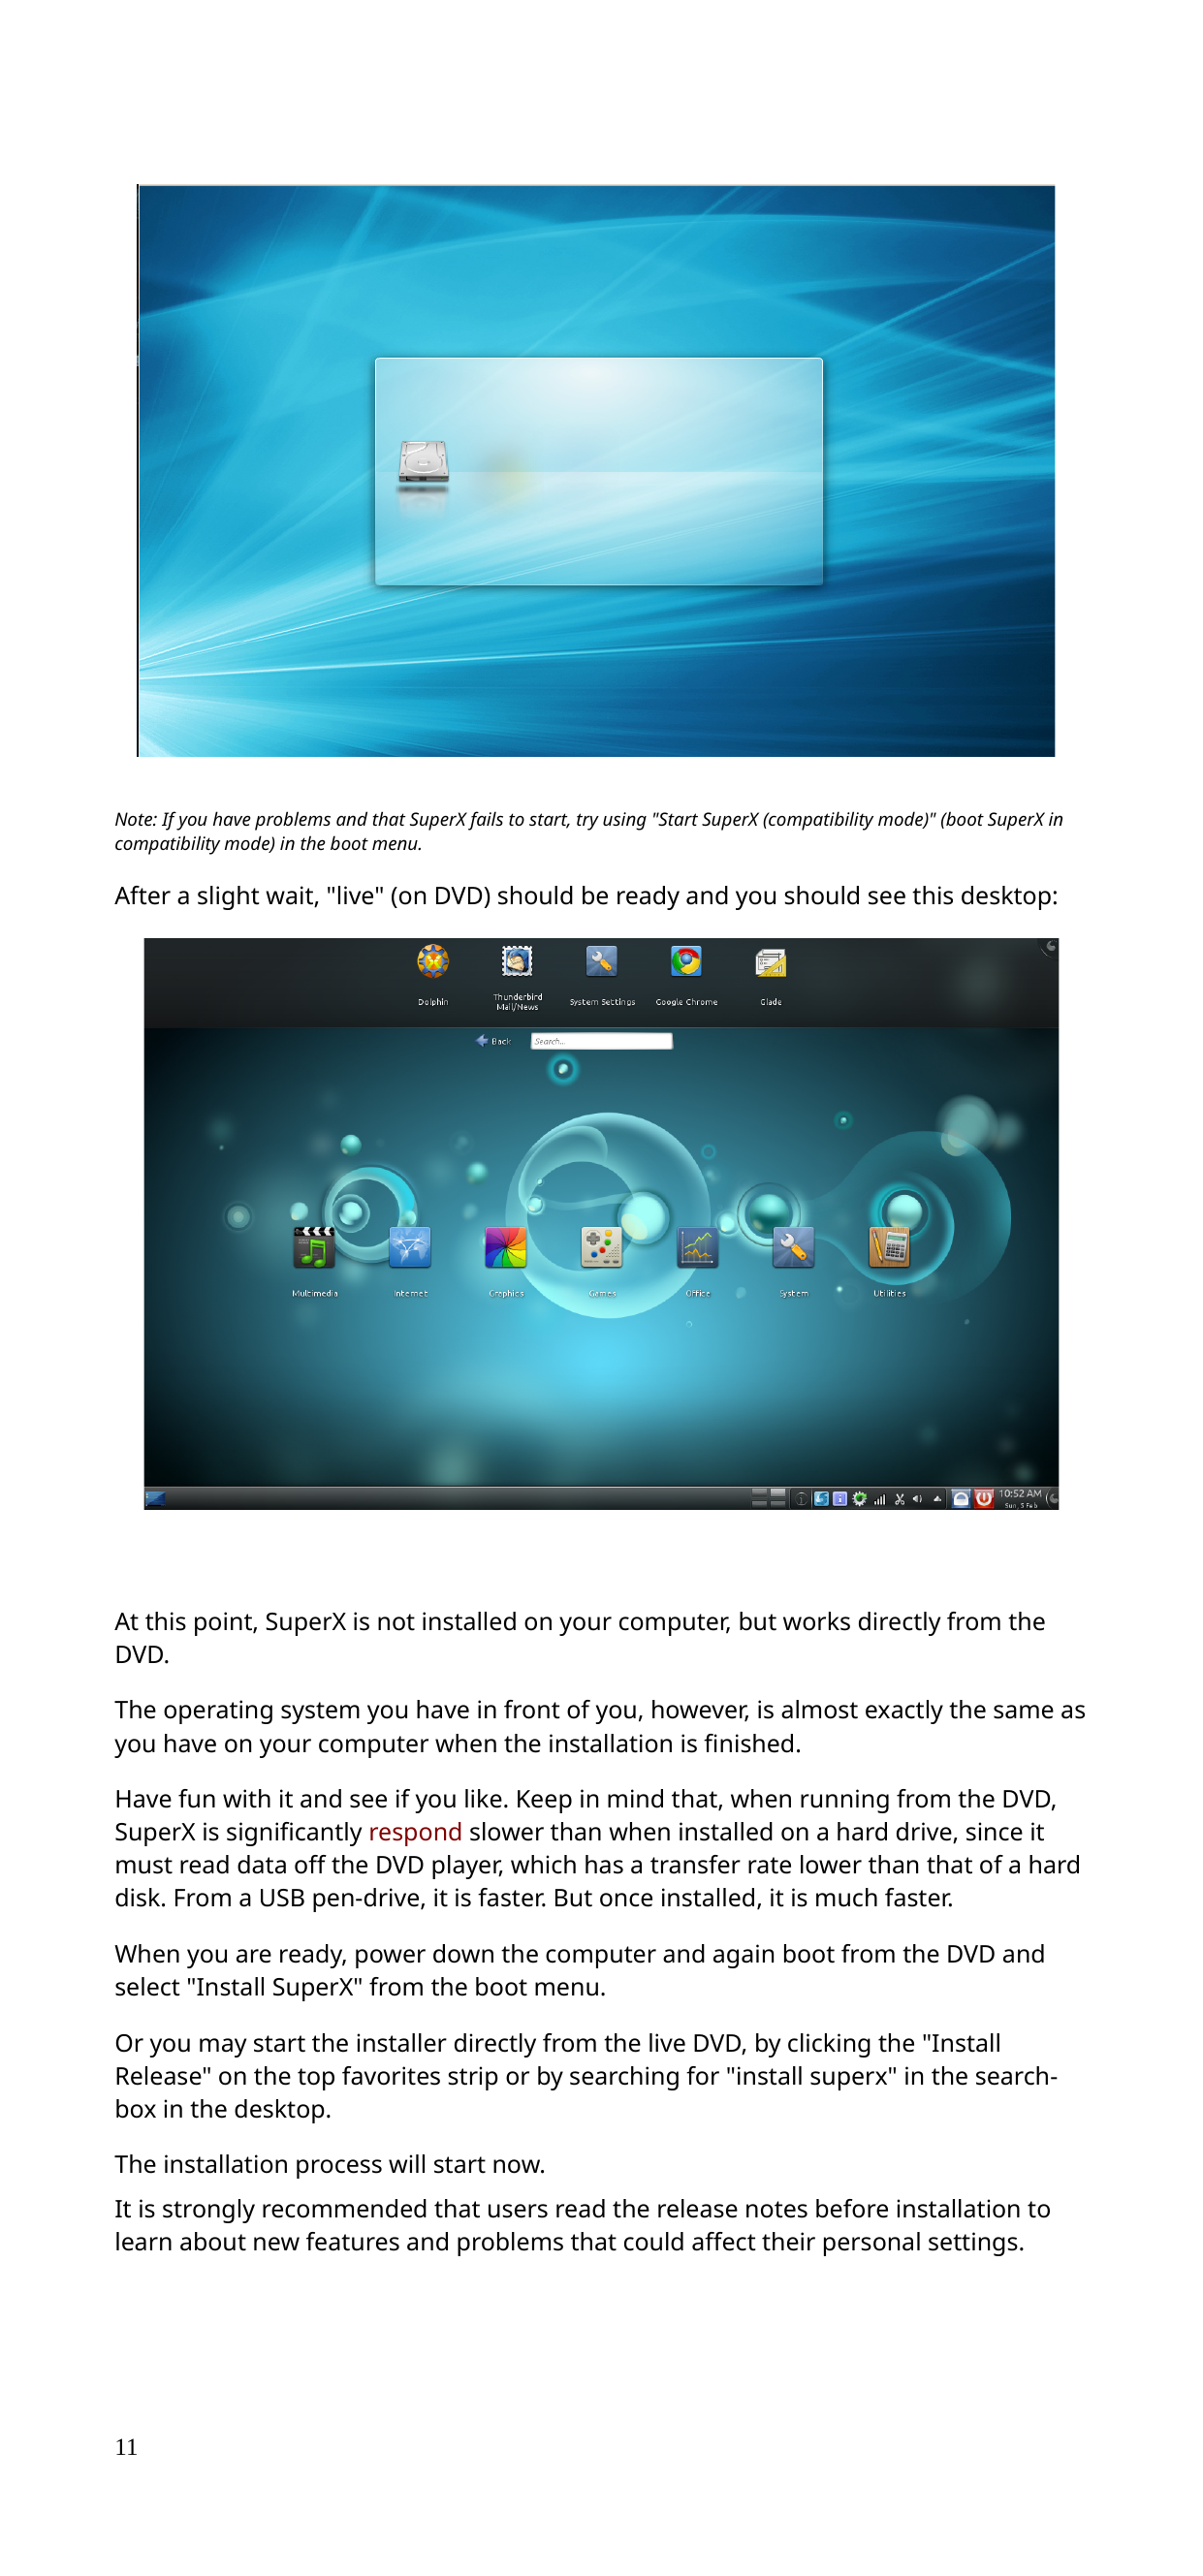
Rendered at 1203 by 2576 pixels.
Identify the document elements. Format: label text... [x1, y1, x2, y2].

text Note: If you have problems and that SuperX fails to start, try using "Start SuperX (compatibility mode)" (boot SuperX in compatibility mode) in the boot menu. [114, 806, 1088, 856]
text It is strongly recommended that users read the release notes before installation to learn about new features and problems that could affect their personal settings. [114, 2192, 1088, 2258]
text After a slight wait, "live" (on DVD) should be ready and you should see this desktop: [114, 879, 1088, 912]
text When you are ready, power down the computer and again boot from the DVD and select "Install SuperX" from the boot menu. [114, 1937, 1088, 2003]
text Or you may start the installer directly from the live DVD, by clicking the "Install Release" on the top favorites strip or by searching for "install superx" in the search-box in the desktop. [114, 2026, 1088, 2124]
text Have fun with it and see if you like. Keep in mind that, when running from the DVD, SuperX is significantly respond slower than when installed on a hard drive, since it must read data off the DVD player, which has a transfer rate lower than that of a hard disk. From a USB pen-drive, it is faster. But once installed, it is much faster. [114, 1782, 1088, 1914]
picture [143, 938, 1060, 1510]
picture [137, 184, 1056, 757]
text At this point, SuperX is not installed on your computer, but works directly from the DVD. [114, 1605, 1088, 1671]
text The operating system you have in front of you, however, is almost exactly the same as you have on your computer when the installation is finished. [114, 1693, 1088, 1759]
text The installation process will start now. [114, 2148, 1088, 2181]
